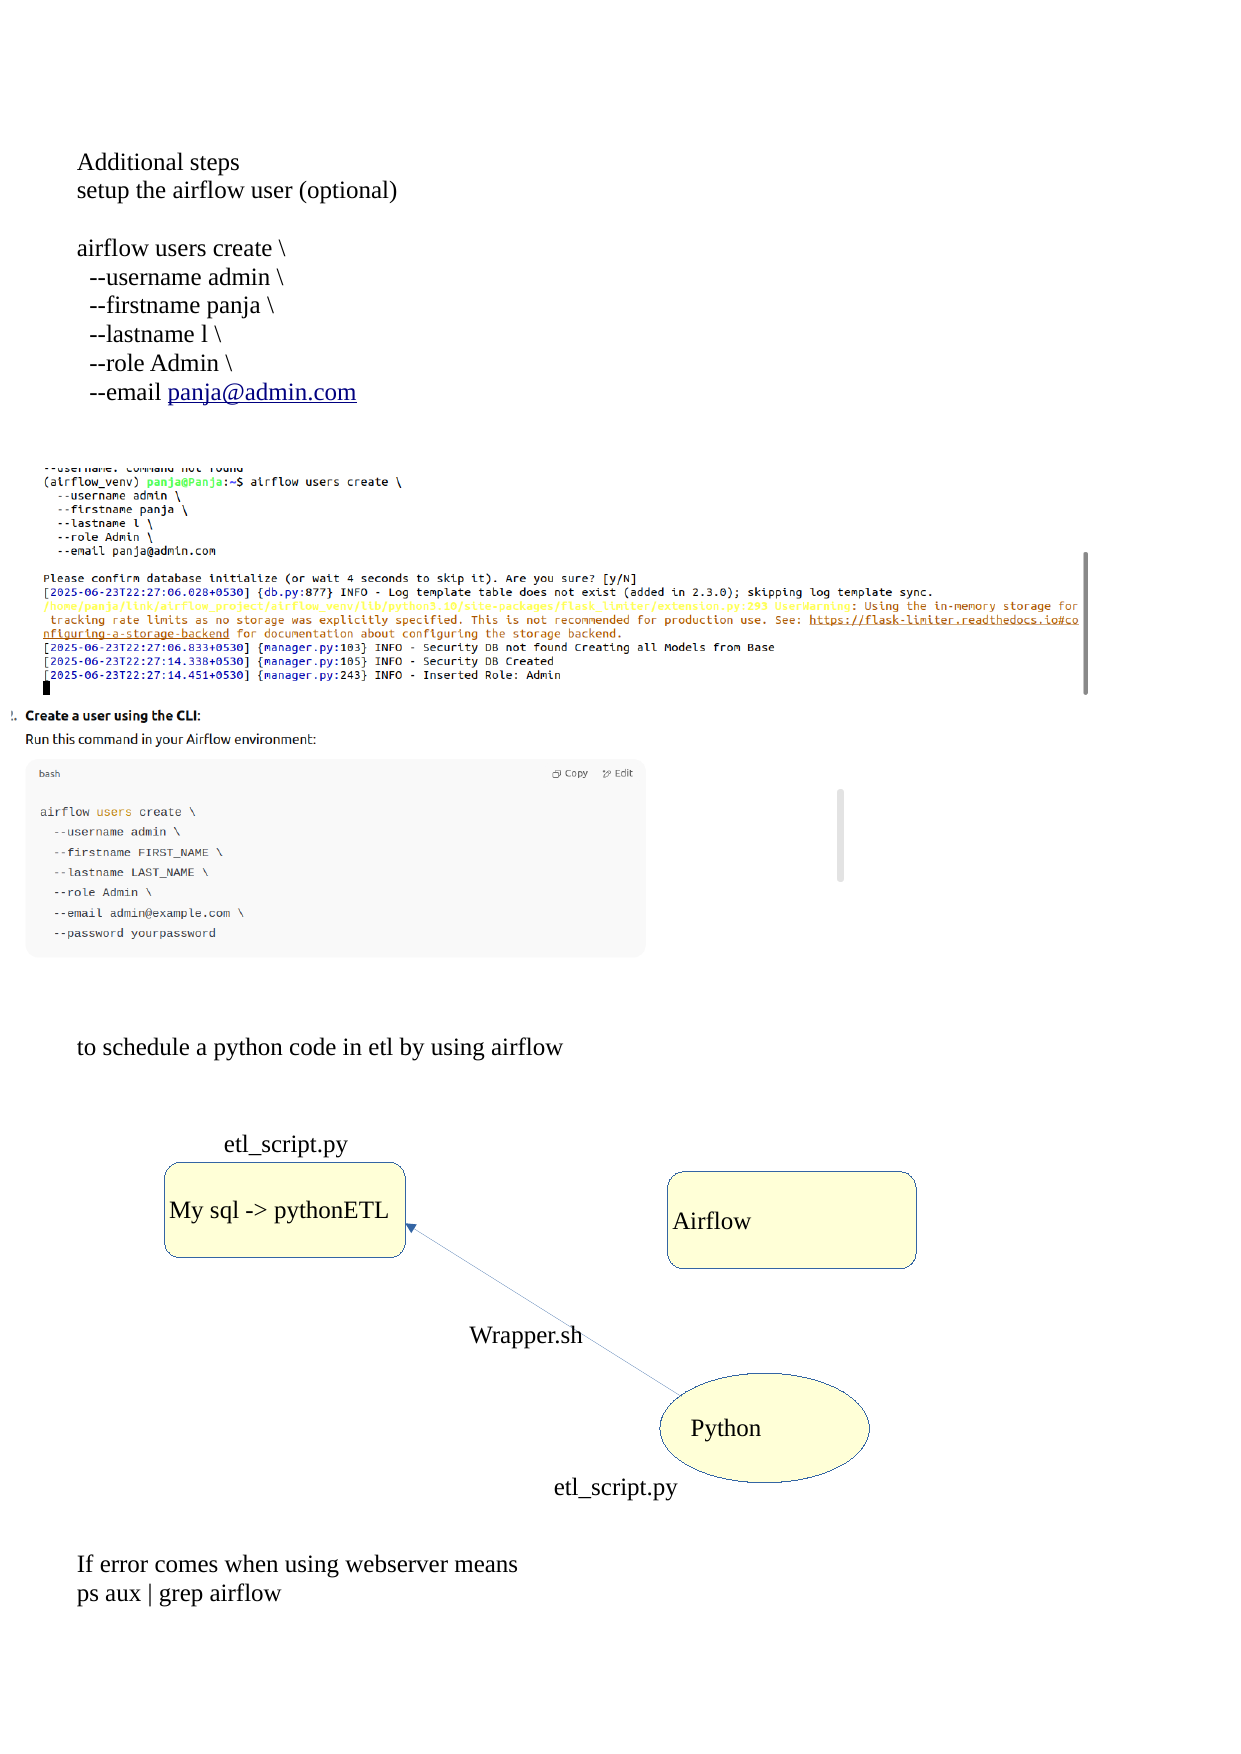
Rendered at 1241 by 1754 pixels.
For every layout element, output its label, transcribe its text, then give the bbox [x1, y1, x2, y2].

text If error comes when using webserver means [77, 1549, 1123, 1578]
text airflow users create \ [77, 233, 1123, 262]
picture [11, 705, 465, 975]
text --firstname panja \ [77, 291, 1123, 319]
text --role Admin \ [77, 348, 1123, 377]
picture [42, 468, 1089, 697]
text --email panja@admin.com [77, 377, 1123, 406]
text --username admin \ [77, 262, 1123, 291]
text ps aux | grep airflow [77, 1578, 1123, 1607]
text setup the airflow user (optional) [77, 176, 1123, 204]
text to schedule a python code in etl by using airflow [77, 1032, 1123, 1060]
text --lastname l \ [77, 319, 1123, 348]
text Additional steps [77, 147, 1123, 176]
